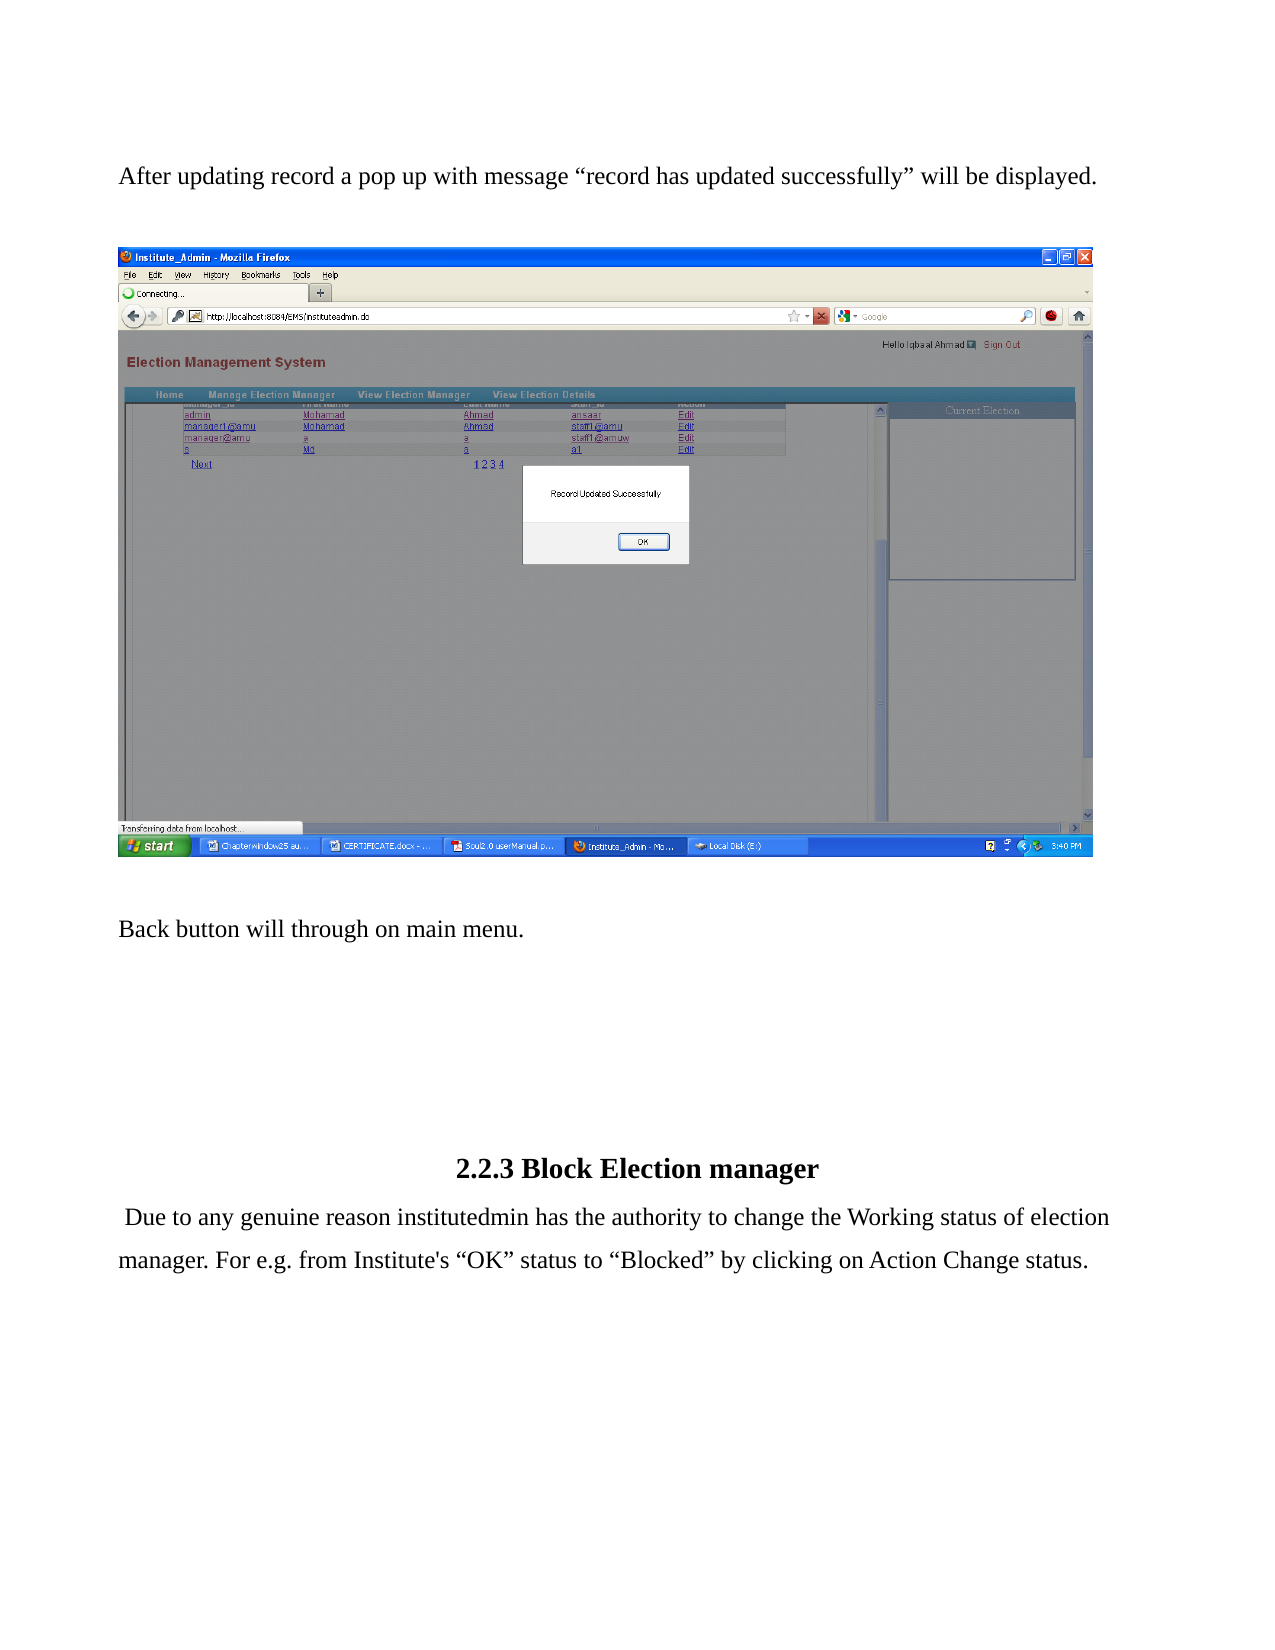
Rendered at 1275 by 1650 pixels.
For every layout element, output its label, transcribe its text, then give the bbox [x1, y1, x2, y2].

text 2.2.3 Block Election manager [118, 1151, 1157, 1185]
text Back button will through on main menu. [118, 914, 1157, 943]
picture [118, 247, 1093, 857]
text After updating record a pop up with message “record has updated successfully” will be displayed. [118, 161, 1157, 190]
text Due to any genuine reason institutedmin has the authority to change the Working status of election manager. For e.g. from Institute's “OK” status to “Blocked” by clicking on Action Change status. [118, 1202, 1157, 1273]
